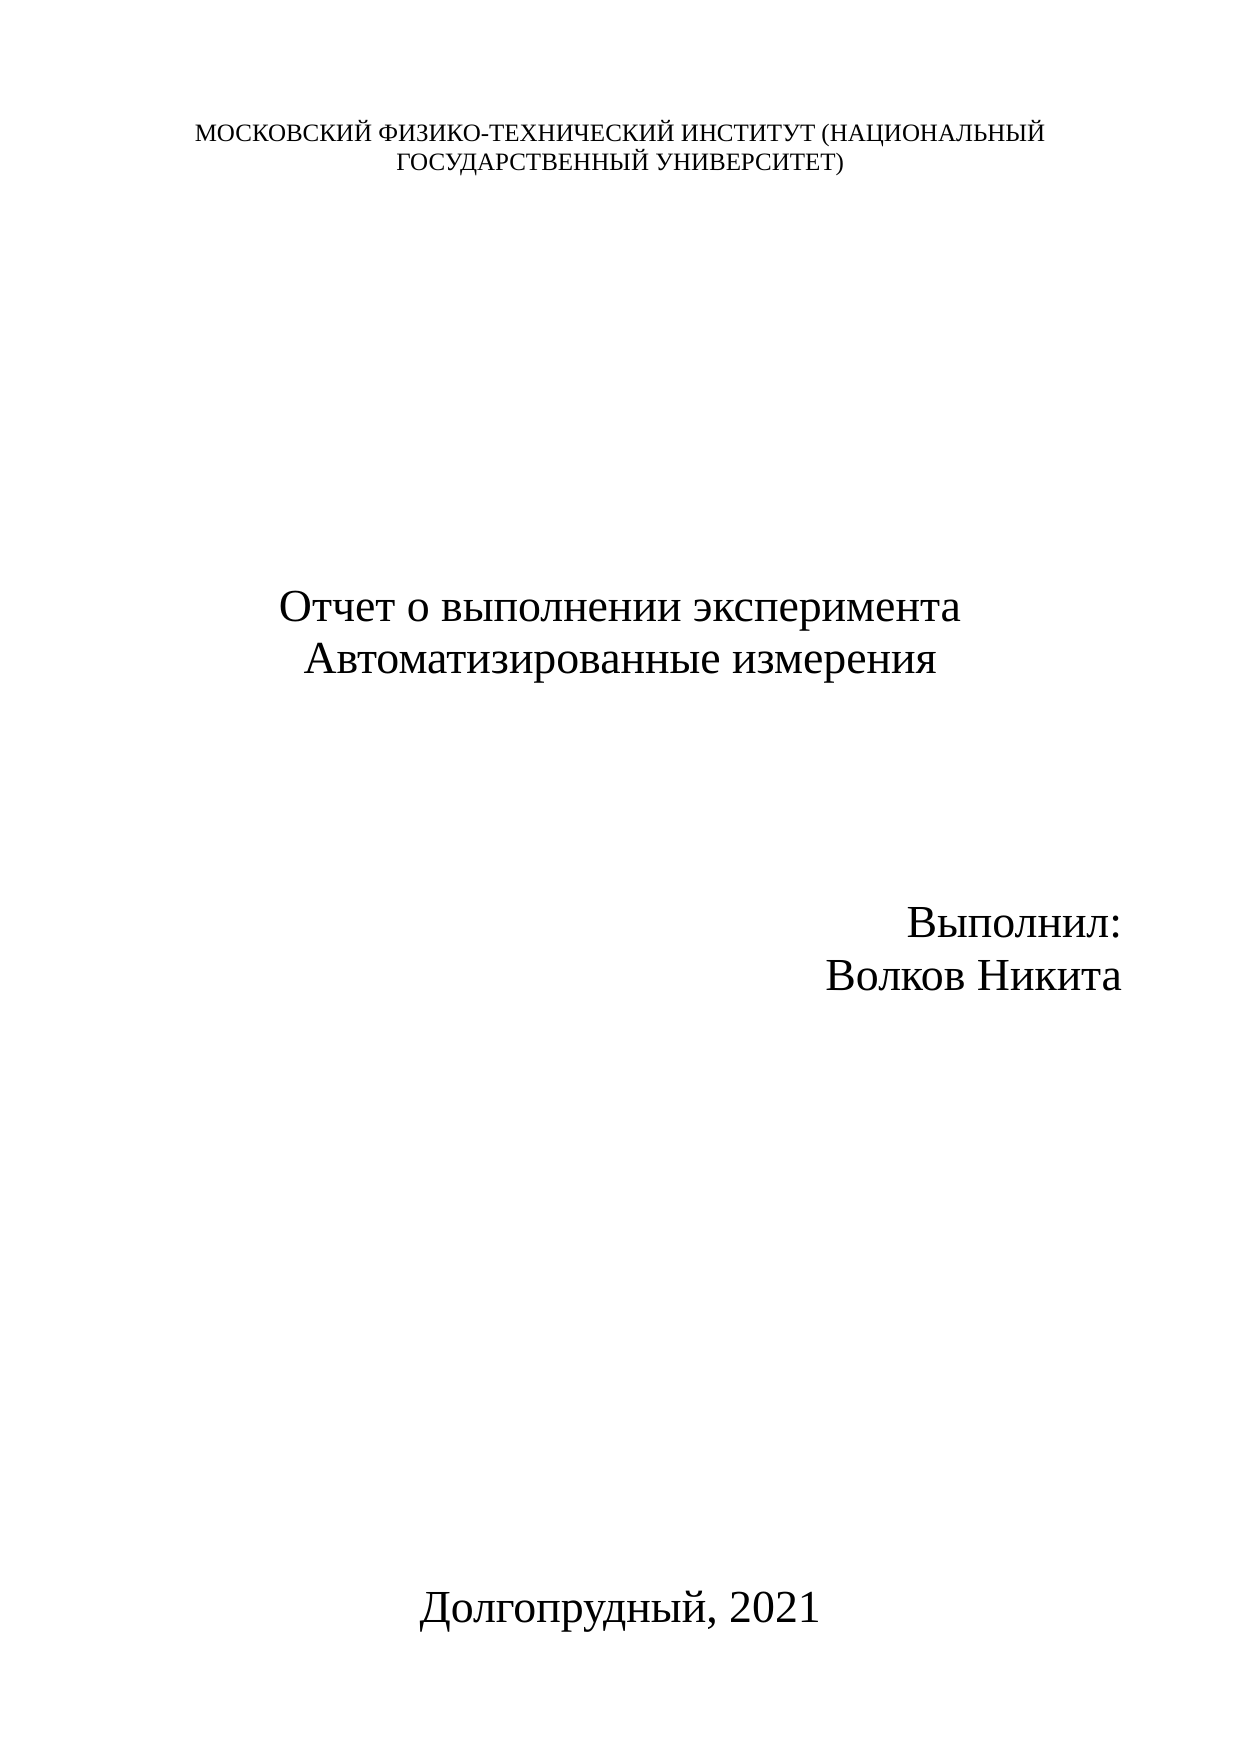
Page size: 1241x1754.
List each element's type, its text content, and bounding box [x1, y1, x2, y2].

text Выполнил: [118, 894, 1122, 947]
text МОСКОВСКИЙ ФИЗИКО-ТЕХНИЧЕСКИЙ ИНСТИТУТ (НАЦИОНАЛЬНЫЙ ГОСУДАРСТВЕННЫЙ УНИВЕРСИТЕТ) [118, 118, 1122, 176]
text Долгопрудный, 2021 [118, 1579, 1122, 1632]
text Волков Никита [118, 947, 1122, 1000]
text Отчет о выполнении эксперимента Автоматизированные измерения [118, 578, 1122, 683]
